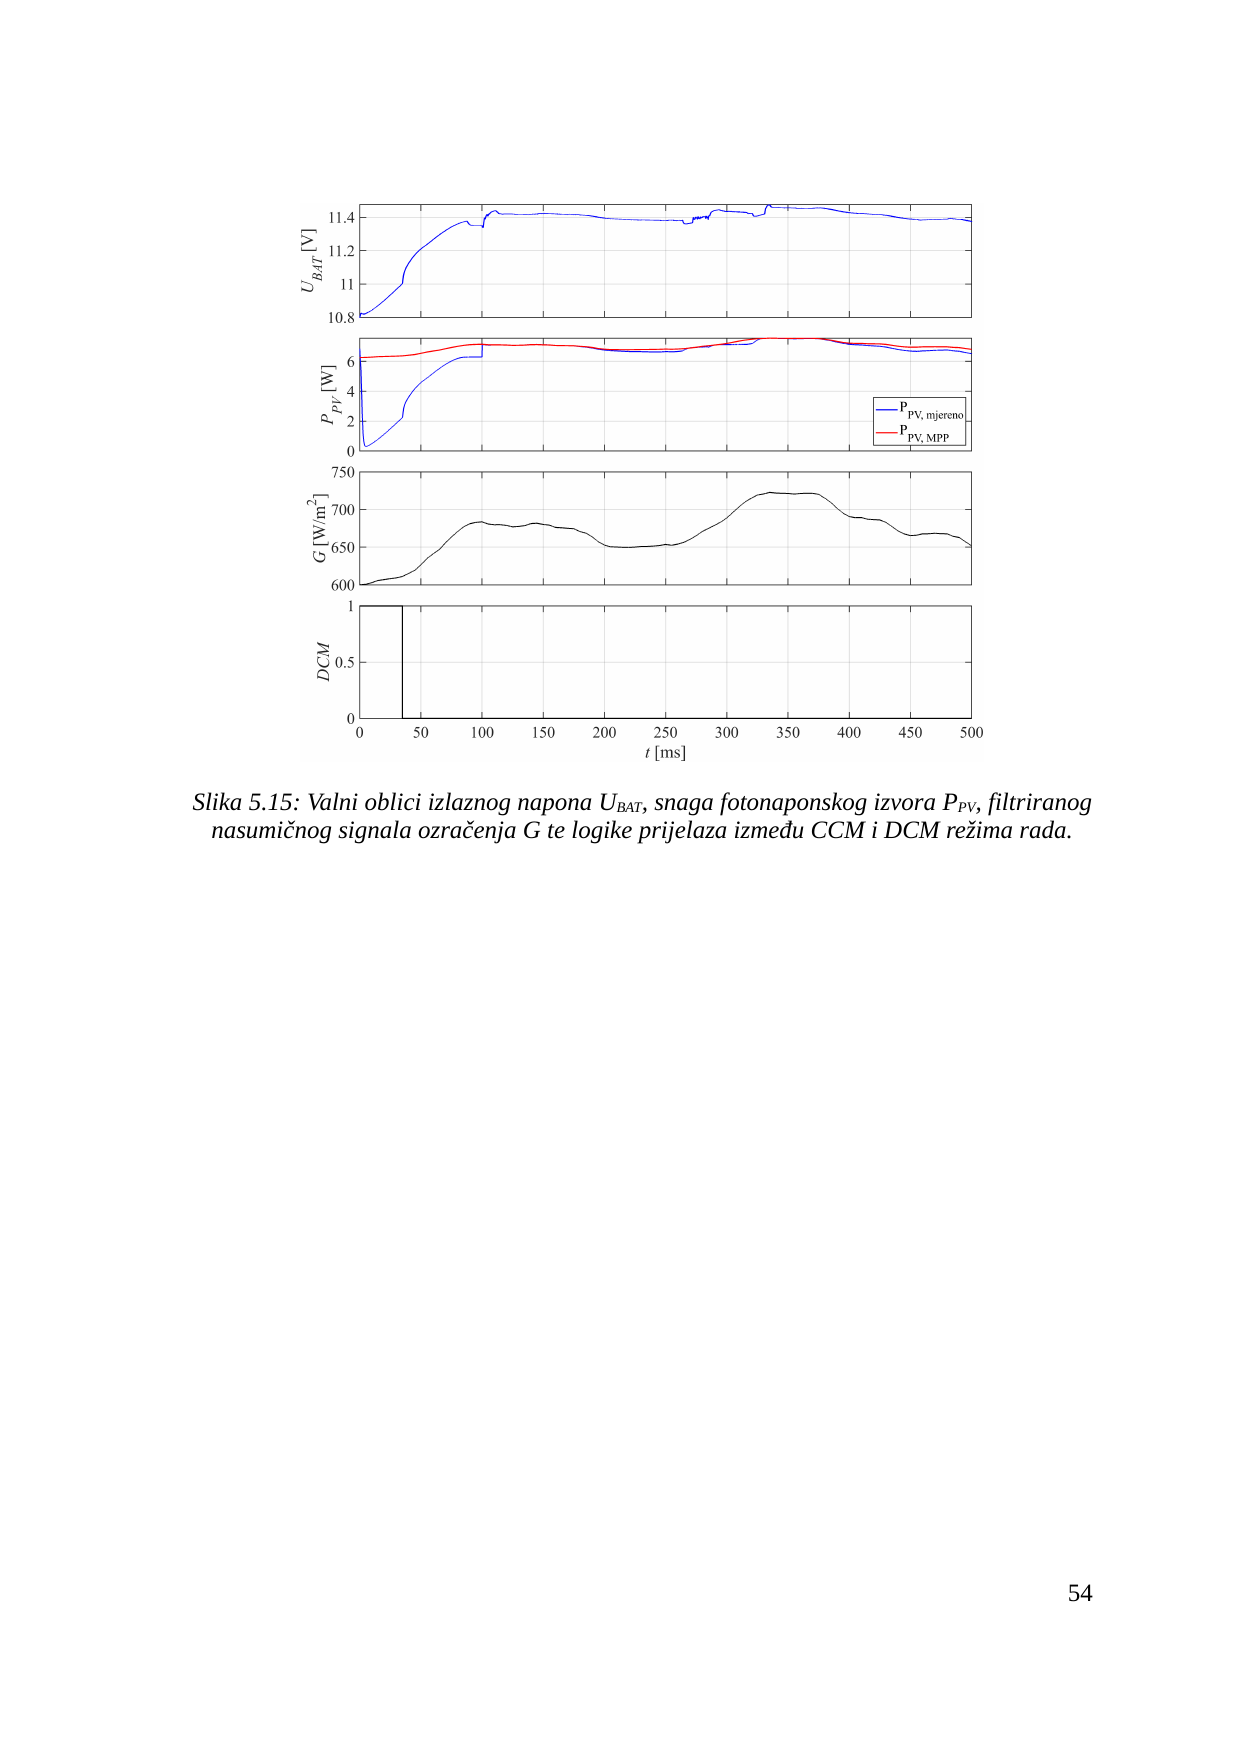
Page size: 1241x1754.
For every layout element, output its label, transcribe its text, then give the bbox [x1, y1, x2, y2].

text Slika 5.15: Valni oblici izlaznog napona UBAT, snaga fotonaponskog izvora PPV, filtriranog nasumičnog signala ozračenja G te logike prijelaza između CCM i DCM režima rada. [177, 787, 1107, 844]
picture [300, 203, 984, 762]
